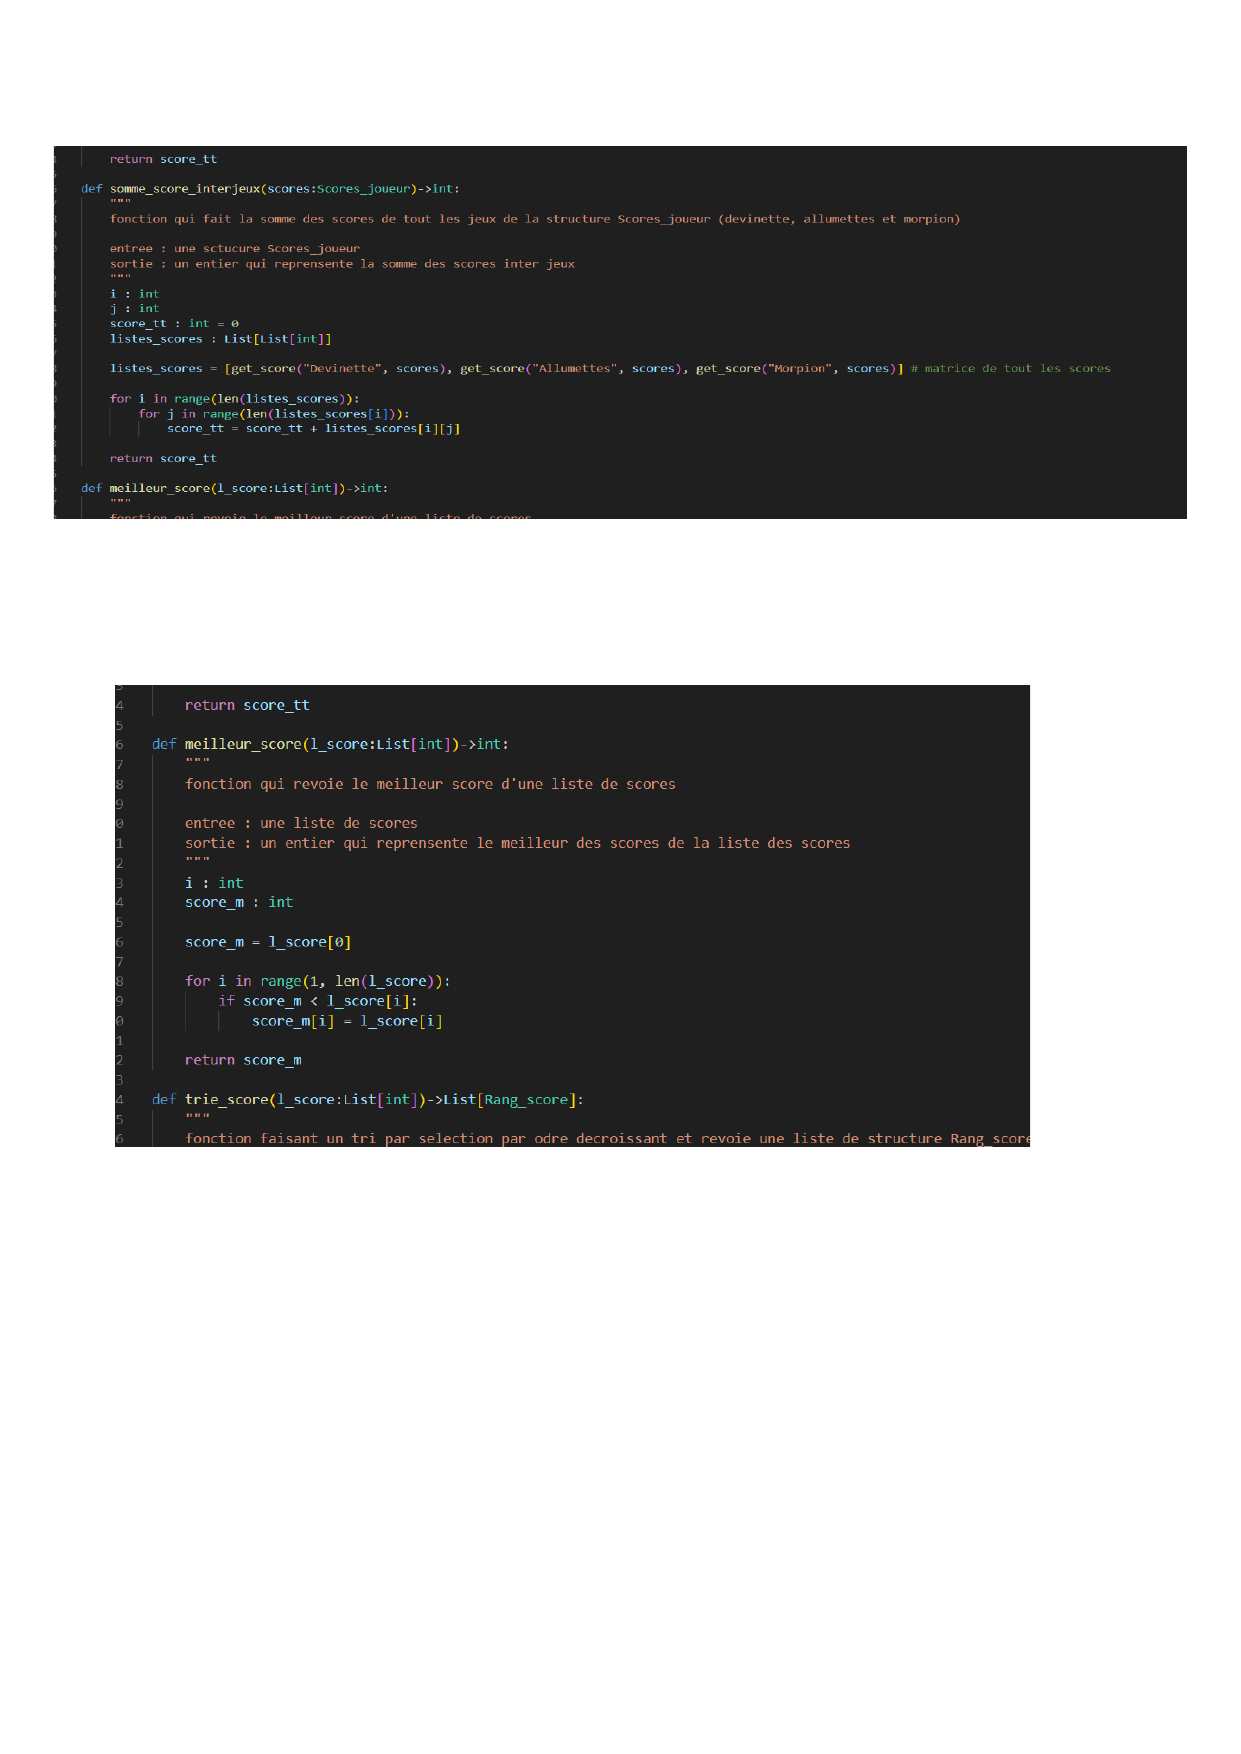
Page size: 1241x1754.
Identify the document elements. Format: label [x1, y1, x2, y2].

picture [115, 685, 385, 1147]
picture [53, 146, 1187, 519]
